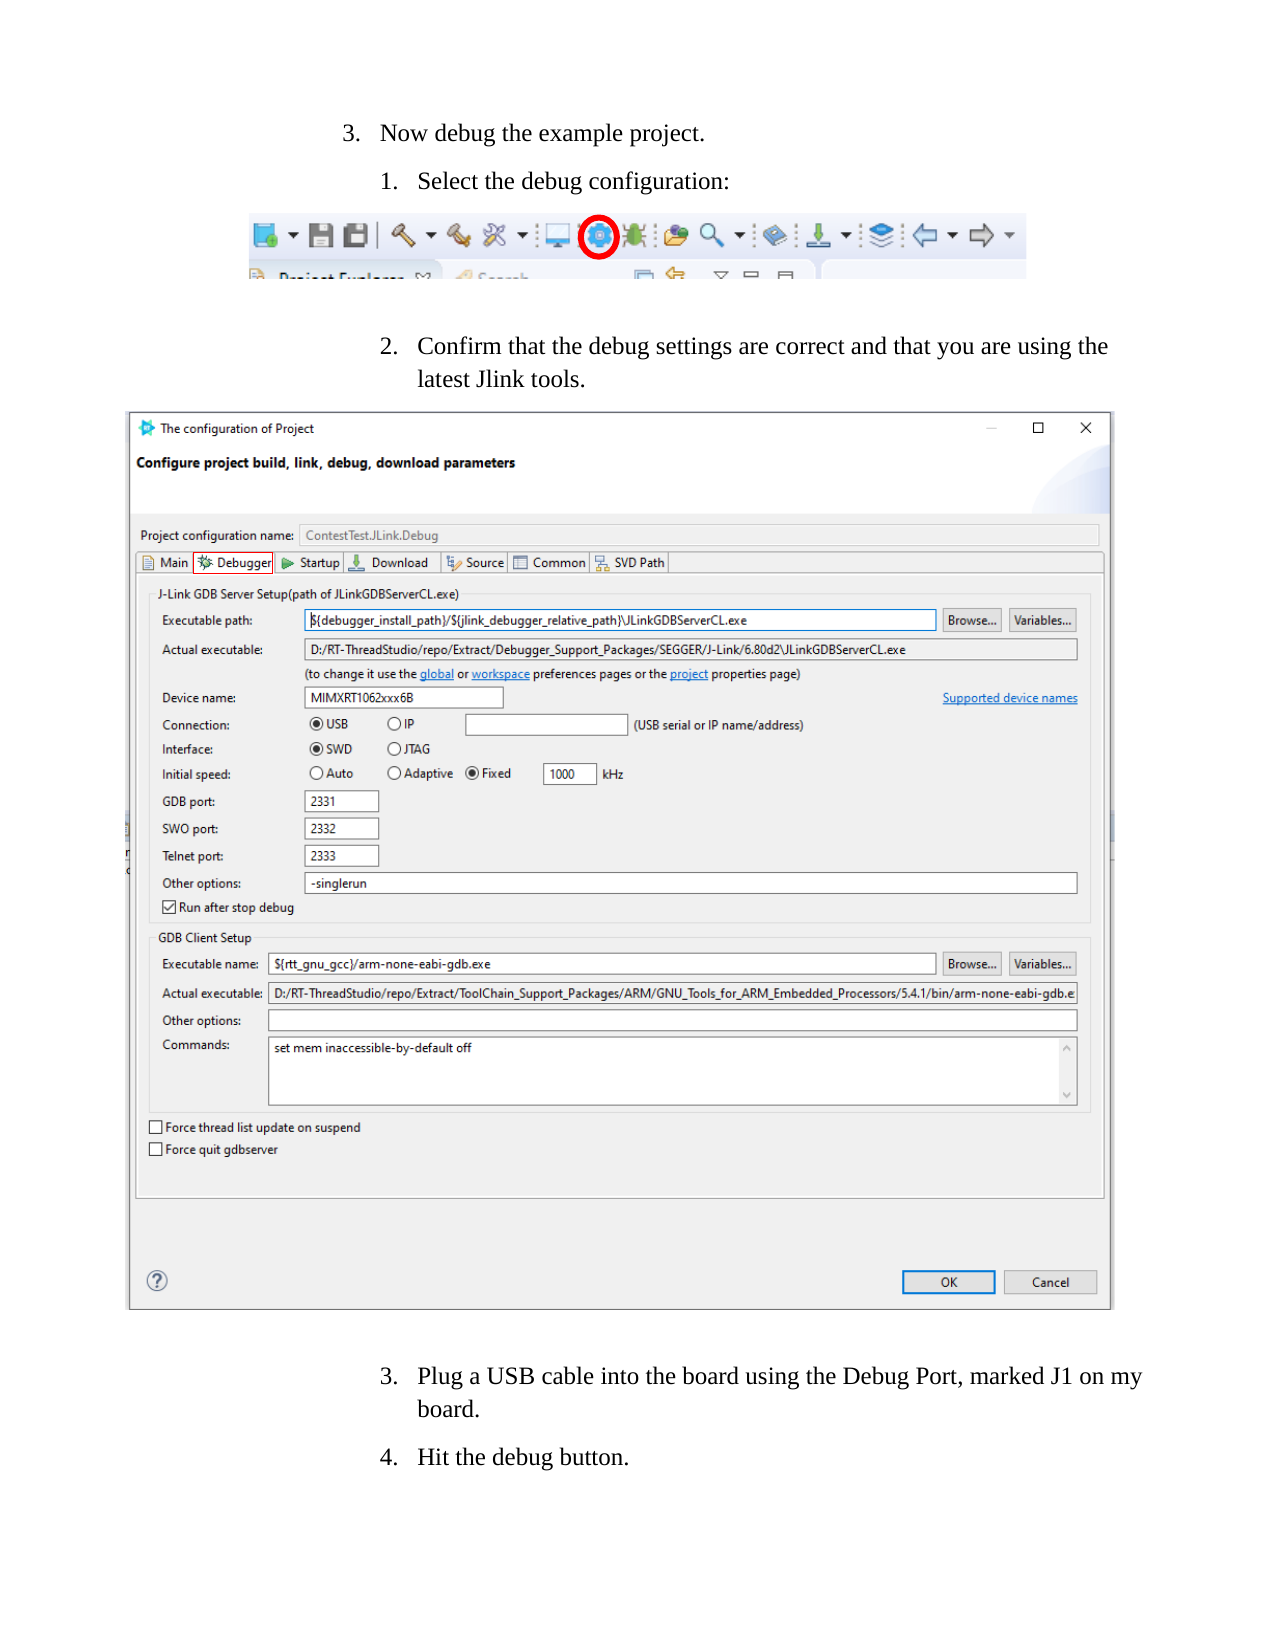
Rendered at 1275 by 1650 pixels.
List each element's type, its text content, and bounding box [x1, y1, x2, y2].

list Plug a USB cable into the board using the Debug Port, marked J1 on my board. [379, 1361, 1157, 1423]
picture [125, 411, 1115, 1310]
list Select the debug configuration: [379, 166, 1157, 194]
list Now debug the example project. [342, 118, 1157, 147]
list Confirm that the debug settings are correct and that you are using the latest Jlink tools. [379, 331, 1157, 393]
picture [248, 213, 1027, 279]
list Hit the debug button. [379, 1442, 1157, 1470]
